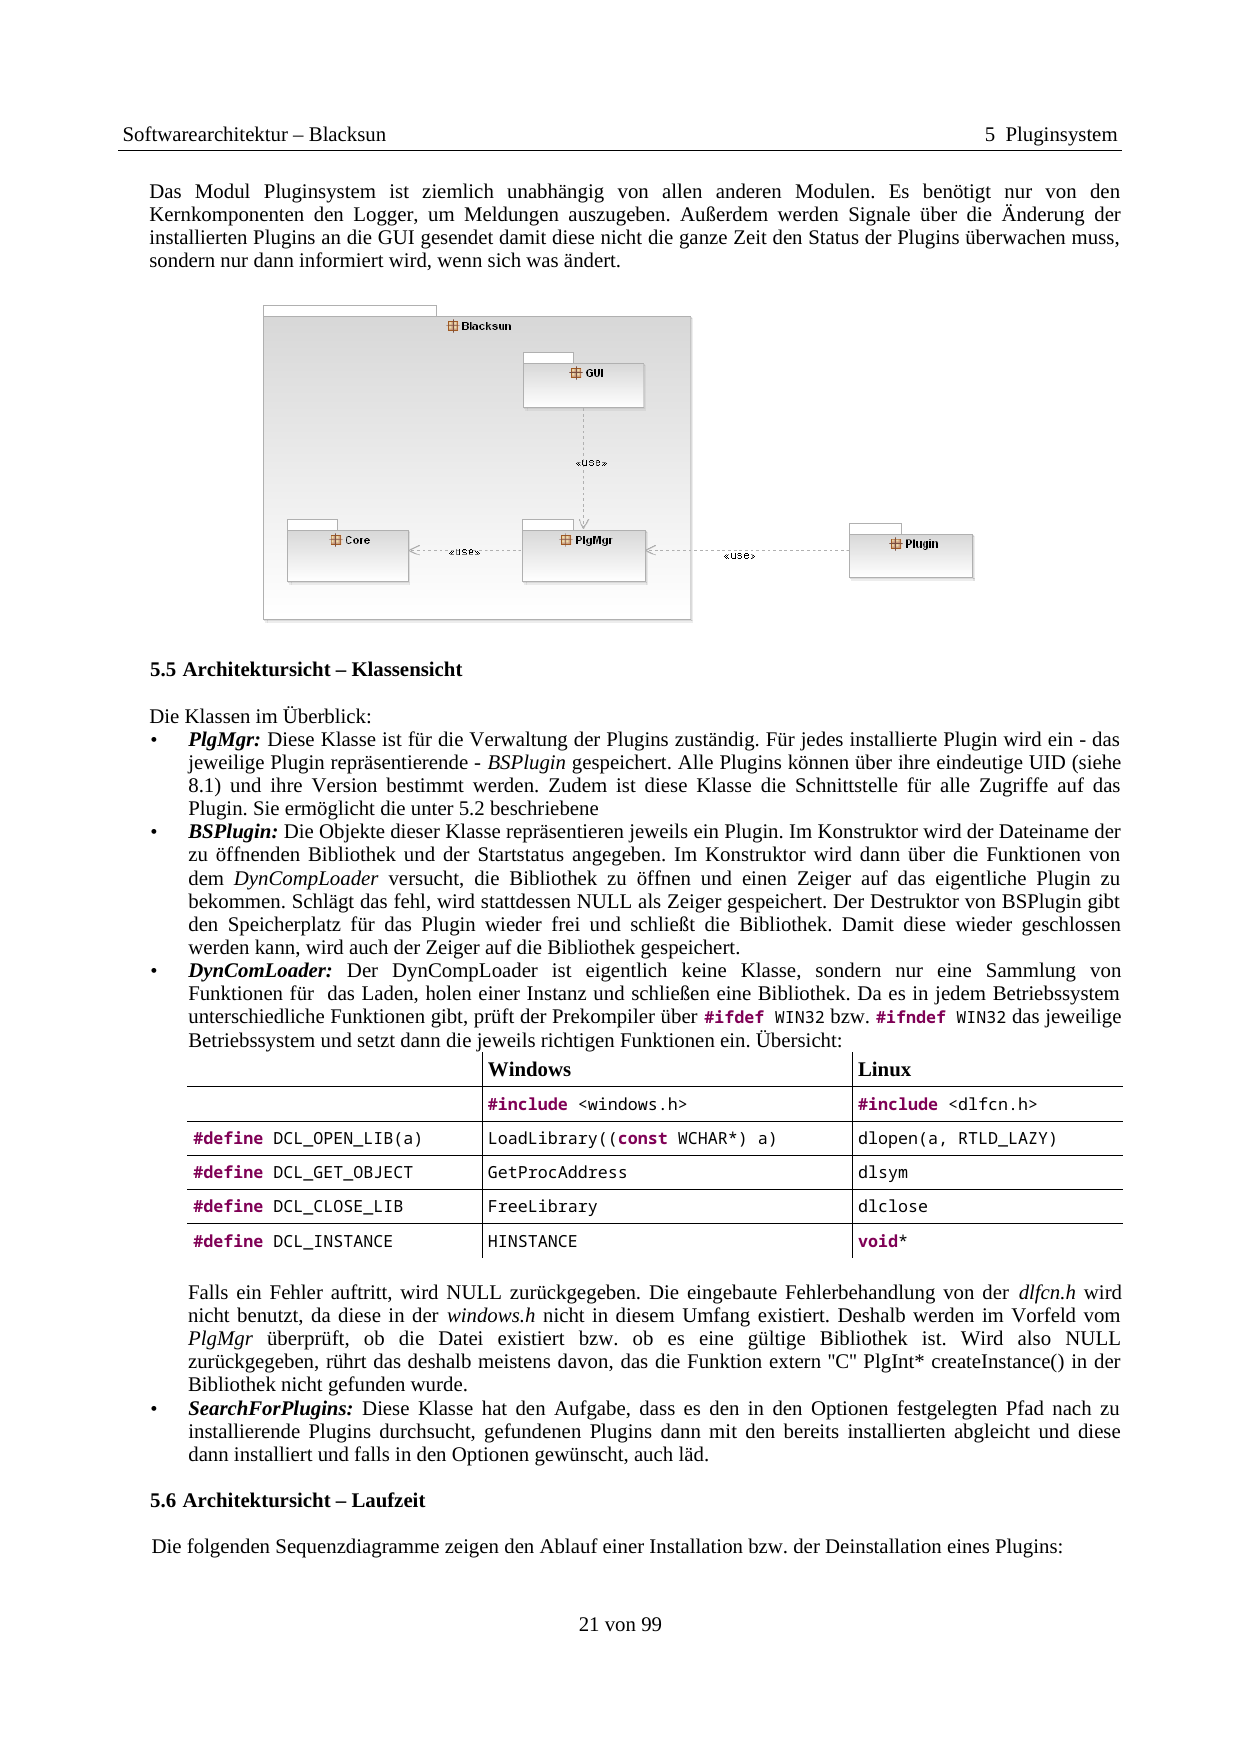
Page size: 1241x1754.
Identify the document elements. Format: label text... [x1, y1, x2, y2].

table_cell #define DCL_CLOSE_LIB [187, 1190, 482, 1223]
text Die folgenden Sequenzdiagramme zeigen den Ablauf einer Installation bzw. der Deinstallation eines Plugins: [151, 1535, 1122, 1558]
table_cell LoadLibrary((const WCHAR*) a) [483, 1122, 852, 1155]
table_cell #define DCL_INSTANCE [187, 1224, 482, 1258]
table_header Linux [853, 1052, 1123, 1086]
list DynComLoader: Der DynCompLoader ist eigentlich keine Klasse, sondern nur eine Sammlung von Funktionen für das Laden, holen einer Instanz und schließen eine Bibliothek. Da es in jedem Betriebssystem unterschiedliche Funktionen gibt, prüft der Prekompiler über #ifdef WIN32 bzw. #ifndef WIN32 das jeweilige Betriebssystem und setzt dann die jeweils richtigen Funktionen ein. Übersicht: [151, 959, 1122, 1052]
subtitle Architektursicht – Klassensicht [145, 658, 1122, 681]
table_cell dlclose [853, 1190, 1123, 1223]
table_cell #include <dlfcn.h> [853, 1087, 1123, 1121]
table_header Windows [483, 1052, 852, 1086]
table_cell FreeLibrary [483, 1190, 852, 1223]
list BSPlugin: Die Objekte dieser Klasse repräsentieren jeweils ein Plugin. Im Konstruktor wird der Dateiname der zu öffnenden Bibliothek und der Startstatus angegeben. Im Konstruktor wird dann über die Funktionen von dem DynCompLoader versucht, die Bibliothek zu öffnen und einen Zeiger auf das eigentliche Plugin zu bekommen. Schlägt das fehl, wird stattdessen NULL als Zeiger gespeichert. Der Destruktor von BSPlugin gibt den Speicherplatz für das Plugin wieder frei und schließt die Bibliothek. Damit diese wieder geschlossen werden kann, wird auch der Zeiger auf die Bibliothek gespeichert. [151, 820, 1122, 959]
table_cell #include <windows.h> [483, 1087, 852, 1121]
text Das Modul Pluginsystem ist ziemlich unabhängig von allen anderen Modulen. Es benötigt nur von den Kernkomponenten den Logger, um Meldungen auszugeben. Außerdem werden Signale über die Änderung der installierten Plugins an die GUI gesendet damit diese nicht die ganze Zeit den Status der Plugins überwachen muss, sondern nur dann informiert wird, wenn sich was ändert. [149, 179, 1122, 272]
text Falls ein Fehler auftritt, wird NULL zurückgegeben. Die eingebaute Fehlerbehandlung von der dlfcn.h wird nicht benutzt, da diese in der windows.h nicht in diesem Umfang existiert. Deshalb werden im Vorfeld vom PlgMgr überprüft, ob die Datei existiert bzw. ob es eine gültige Bibliothek ist. Wird also NULL zurückgegeben, rührt das deshalb meistens davon, das die Funktion extern ''C'' PlgInt* createInstance() in der Bibliothek nicht gefunden wurde. [188, 1281, 1122, 1396]
table_cell GetProcAddress [483, 1156, 852, 1189]
table_cell HINSTANCE [483, 1224, 852, 1258]
table_header [187, 1052, 482, 1086]
table_cell void* [853, 1224, 1123, 1258]
list SearchForPlugins: Diese Klasse hat den Aufgabe, dass es den in den Optionen festgelegten Pfad nach zu installierende Plugins durchsucht, gefundenen Plugins dann mit den bereits installierten abgleicht und diese dann installiert und falls in den Optionen gewünscht, auch läd. [151, 1396, 1122, 1466]
table_cell dlopen(a, RTLD_LAZY) [853, 1122, 1123, 1155]
subtitle Architektursicht – Laufzeit [145, 1489, 1122, 1512]
list PlgMgr: Diese Klasse ist für die Verwaltung der Plugins zuständig. Für jedes installierte Plugin wird ein - das jeweilige Plugin repräsentierende - BSPlugin gespeichert. Alle Plugins können über ihre eindeutige UID (siehe 8.1) und ihre Version bestimmt werden. Zudem ist diese Klasse die Schnittstelle für alle Zugriffe auf das Plugin. Sie ermöglicht die unter 5.2 beschriebene [151, 728, 1122, 820]
picture [253, 295, 987, 631]
table_cell dlsym [853, 1156, 1123, 1189]
table_cell #define DCL_OPEN_LIB(a) [187, 1122, 482, 1155]
table_cell #define DCL_GET_OBJECT [187, 1156, 482, 1189]
table_cell [187, 1087, 482, 1121]
text Die Klassen im Überblick: [118, 704, 1122, 728]
